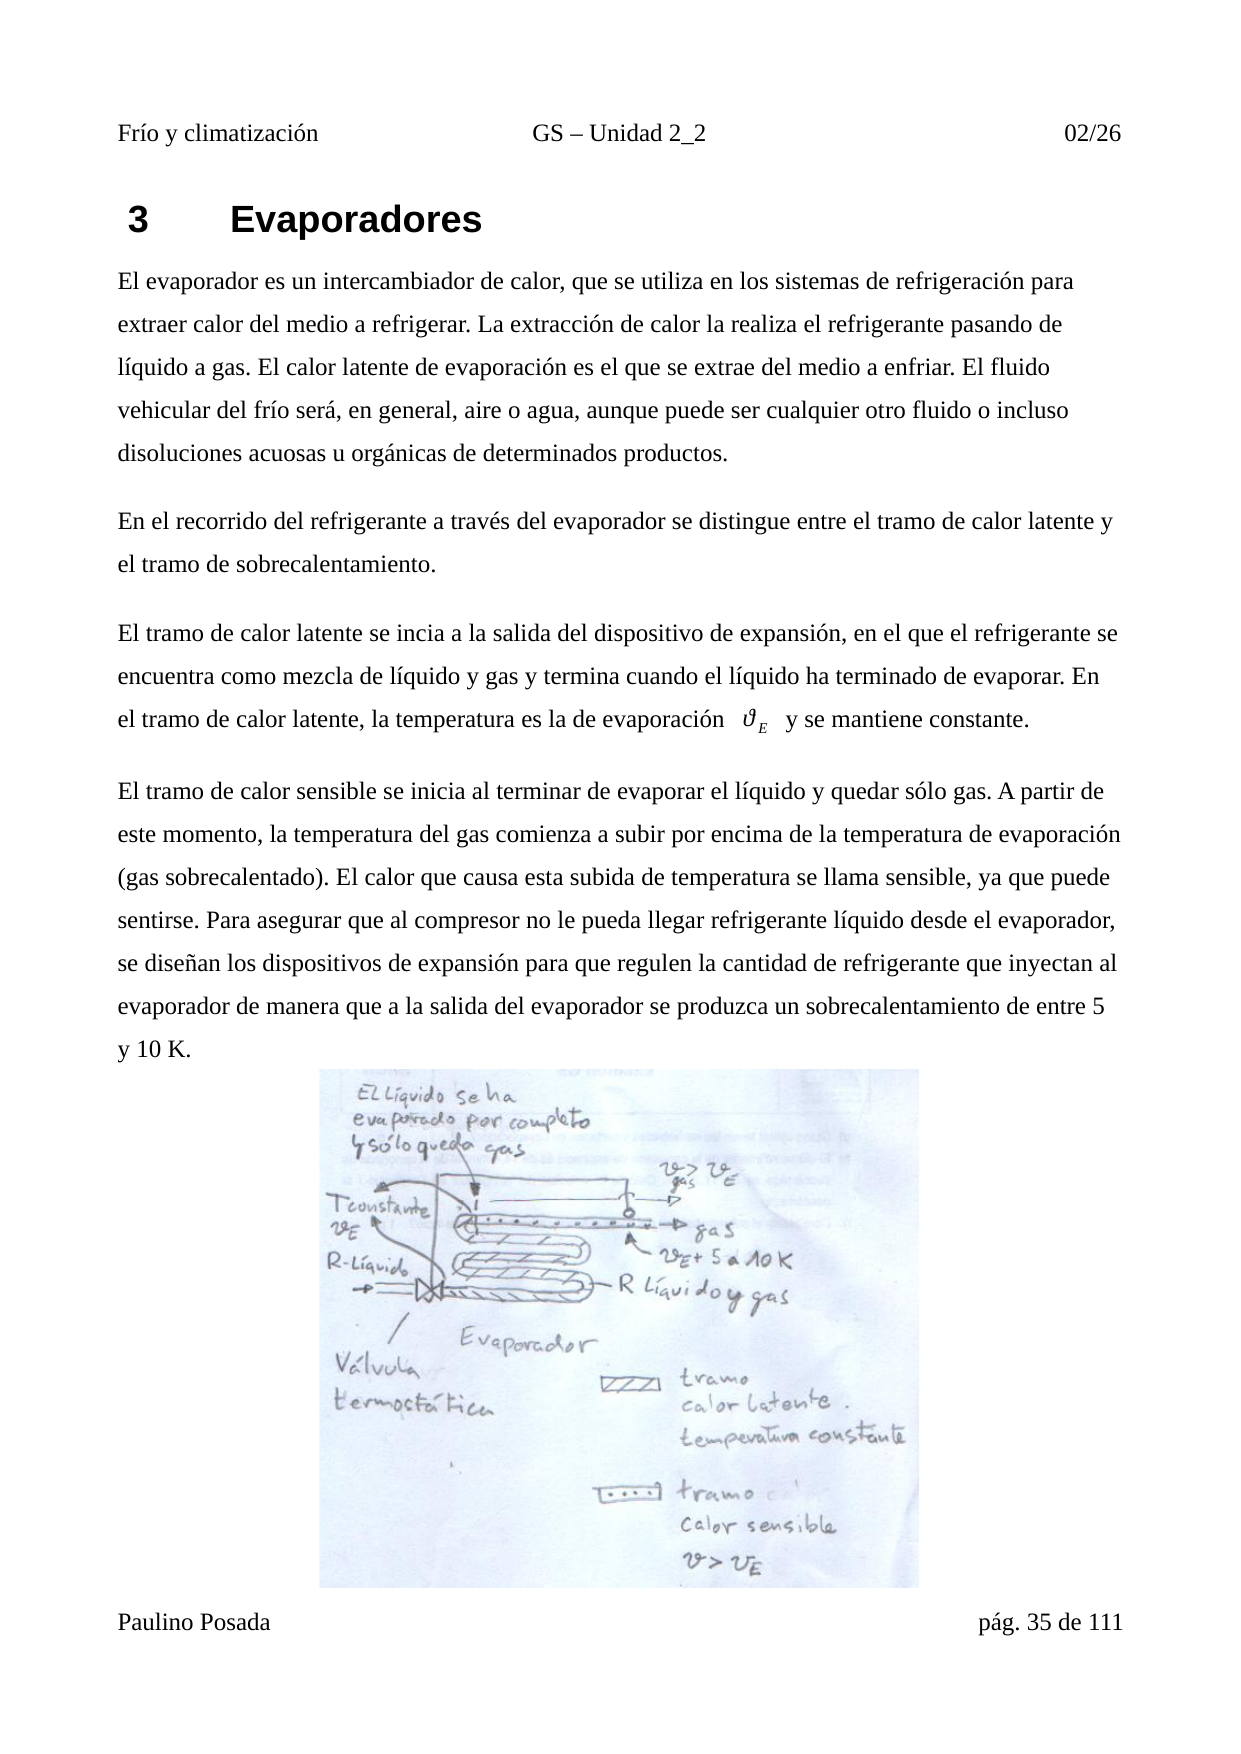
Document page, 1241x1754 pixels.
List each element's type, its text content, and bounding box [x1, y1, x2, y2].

subtitle Evaporadores [117, 197, 1123, 241]
text En el recorrido del refrigerante a través del evaporador se distingue entre el tramo de calor latente y el tramo de sobrecalentamiento. [117, 506, 1123, 578]
text El evaporador es un intercambiador de calor, que se utiliza en los sistemas de refrigeración para extraer calor del medio a refrigerar. La extracción de calor la realiza el refrigerante pasando de líquido a gas. El calor latente de evaporación es el que se extrae del medio a enfriar. El fluido vehicular del frío será, en general, aire o agua, aunque puede ser cualquier otro fluido o incluso disoluciones acuosas u orgánicas de determinados productos. [117, 266, 1123, 467]
text El tramo de calor latente se incia a la salida del dispositivo de expansión, en el que el refrigerante se encuentra como mezcla de líquido y gas y termina cuando el líquido ha terminado de evaporar. En el tramo de calor latente, la temperatura es la de evaporacióny se mantiene constante. [117, 618, 1123, 736]
text El tramo de calor sensible se inicia al terminar de evaporar el líquido y quedar sólo gas. A partir de este momento, la temperatura del gas comienza a subir por encima de la temperatura de evaporación (gas sobrecalentado). El calor que causa esta subida de temperatura se llama sensible, ya que puede sentirse. Para asegurar que al compresor no le pueda llegar refrigerante líquido desde el evaporador, se diseñan los dispositivos de expansión para que regulen la cantidad de refrigerante que inyectan al evaporador de manera que a la salida del evaporador se produzca un sobrecalentamiento de entre 5 y 10 K. [117, 776, 1123, 1063]
picture [319, 1069, 920, 1588]
